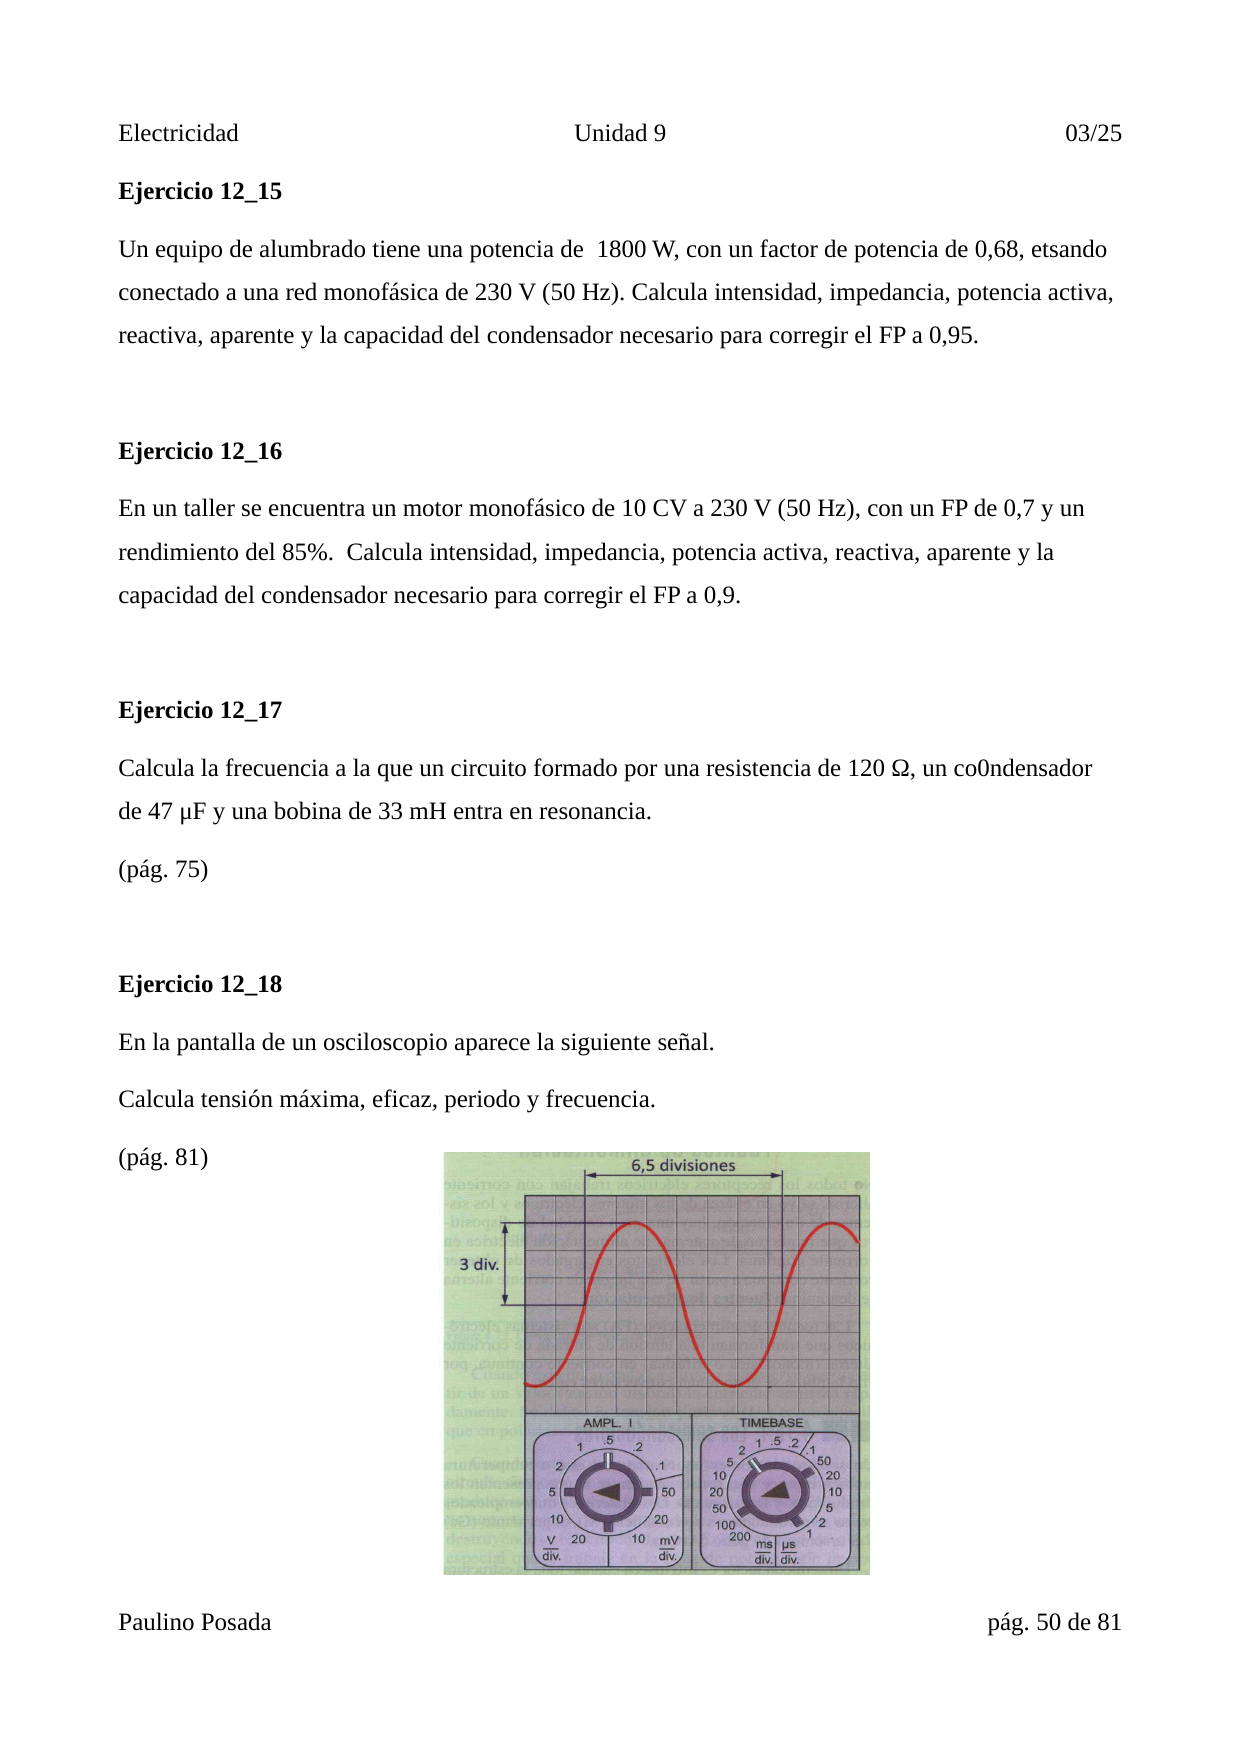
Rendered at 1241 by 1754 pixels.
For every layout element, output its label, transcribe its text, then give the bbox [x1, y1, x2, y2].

text (pág. 75) [118, 854, 1122, 882]
text Calcula la frecuencia a la que un circuito formado por una resistencia de 120 Ω, un co0ndensador de 47 μF y una bobina de 33 mH entra en resonancia. [118, 753, 1122, 825]
text Ejercicio 12_16 [118, 436, 1122, 464]
text Un equipo de alumbrado tiene una potencia de 1800 W, con un factor de potencia de 0,68, etsando conectado a una red monofásica de 230 V (50 Hz). Calcula intensidad, impedancia, potencia activa, reactiva, aparente y la capacidad del condensador necesario para corregir el FP a 0,95. [118, 234, 1122, 349]
text En la pantalla de un osciloscopio aparece la siguiente señal. [118, 1027, 1122, 1056]
text Ejercicio 12_17 [118, 695, 1122, 724]
text (pág. 81) [118, 1142, 1122, 1171]
picture [438, 1152, 871, 1575]
text Calcula tensión máxima, eficaz, periodo y frecuencia. [118, 1084, 1122, 1113]
text En un taller se encuentra un motor monofásico de 10 CV a 230 V (50 Hz), con un FP de 0,7 y un rendimiento del 85%. Calcula intensidad, impedancia, potencia activa, reactiva, aparente y la capacidad del condensador necesario para corregir el FP a 0,9. [118, 493, 1122, 608]
text Ejercicio 12_15 [118, 176, 1122, 205]
text Ejercicio 12_18 [118, 969, 1122, 998]
